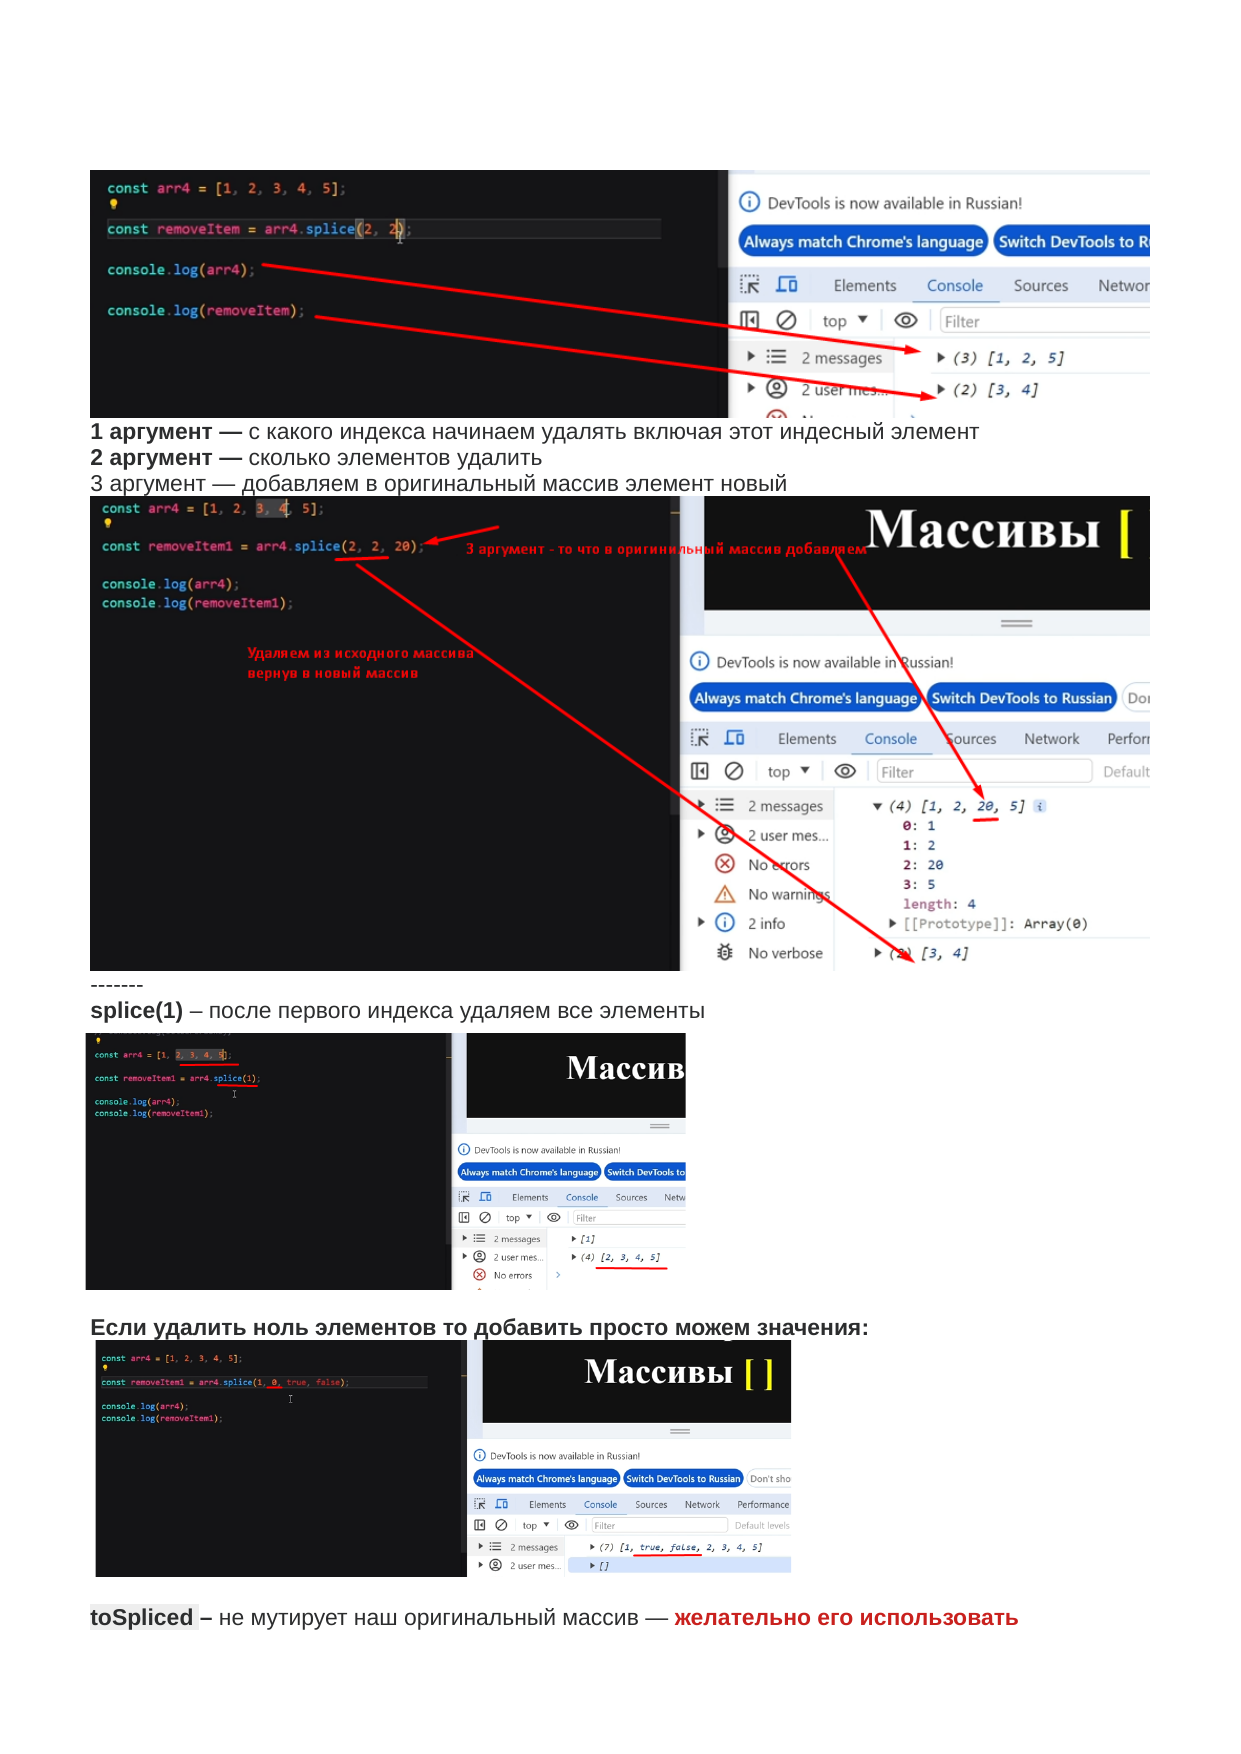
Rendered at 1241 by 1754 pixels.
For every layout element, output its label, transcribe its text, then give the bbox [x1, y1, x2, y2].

picture [85, 1033, 686, 1290]
text ------- [90, 971, 1150, 997]
text 1 аргумент — с какого индекса начинаем удалять включая этот индесный элемент [90, 418, 1150, 444]
text toSpliced – не мутирует наш оригинальный массив — желательно его использовать [90, 1603, 1150, 1630]
text 2 аргумент — сколько элементов удалить [90, 444, 1150, 470]
picture [90, 170, 1150, 418]
text 3 аргумент — добавляем в оригинальный массив элемент новый [90, 470, 1150, 496]
text splice(1) – после первого индекса удаляем все элементы [90, 997, 1150, 1024]
text Если удалить ноль элементов то добавить просто можем значения: [90, 1313, 1150, 1340]
picture [95, 1340, 792, 1577]
picture [90, 496, 1150, 971]
